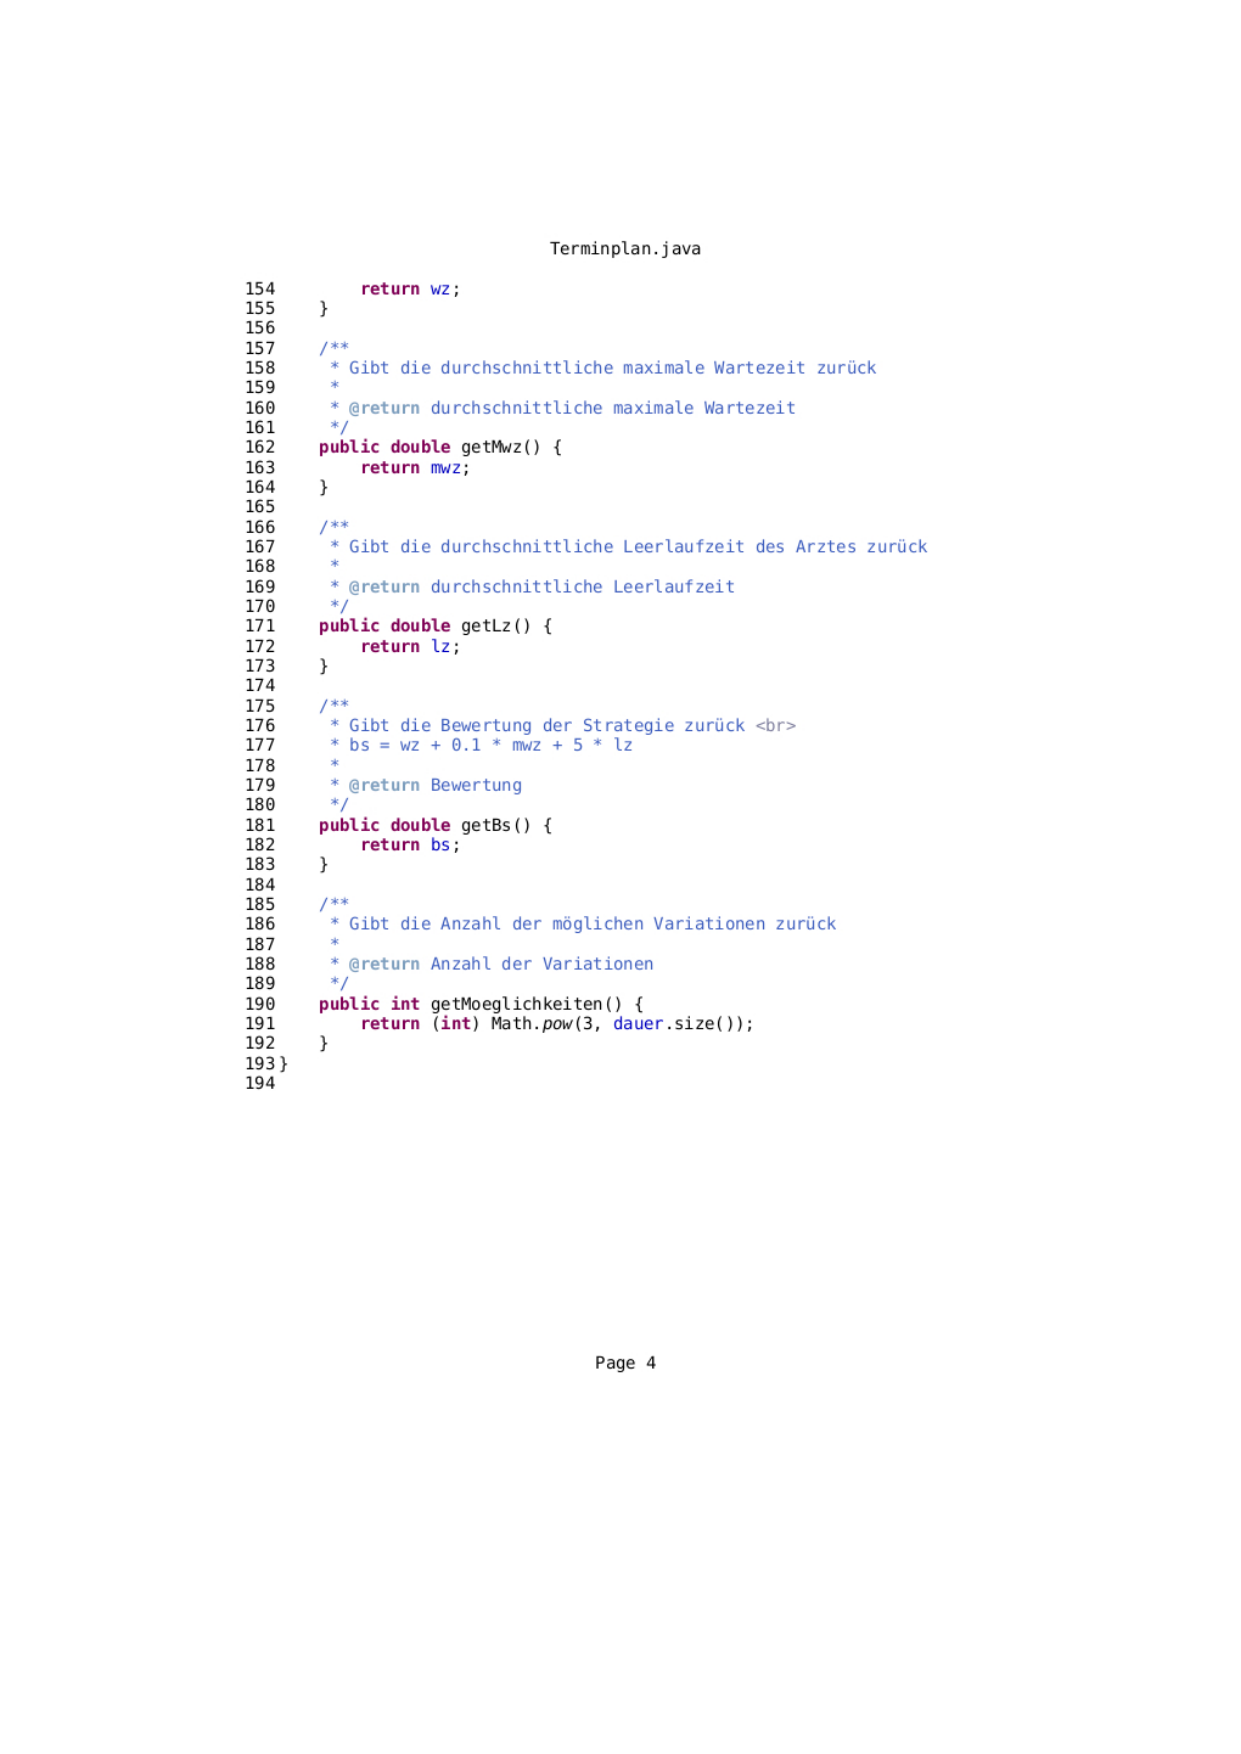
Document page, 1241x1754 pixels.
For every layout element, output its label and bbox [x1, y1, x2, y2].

picture [123, 117, 1128, 1539]
